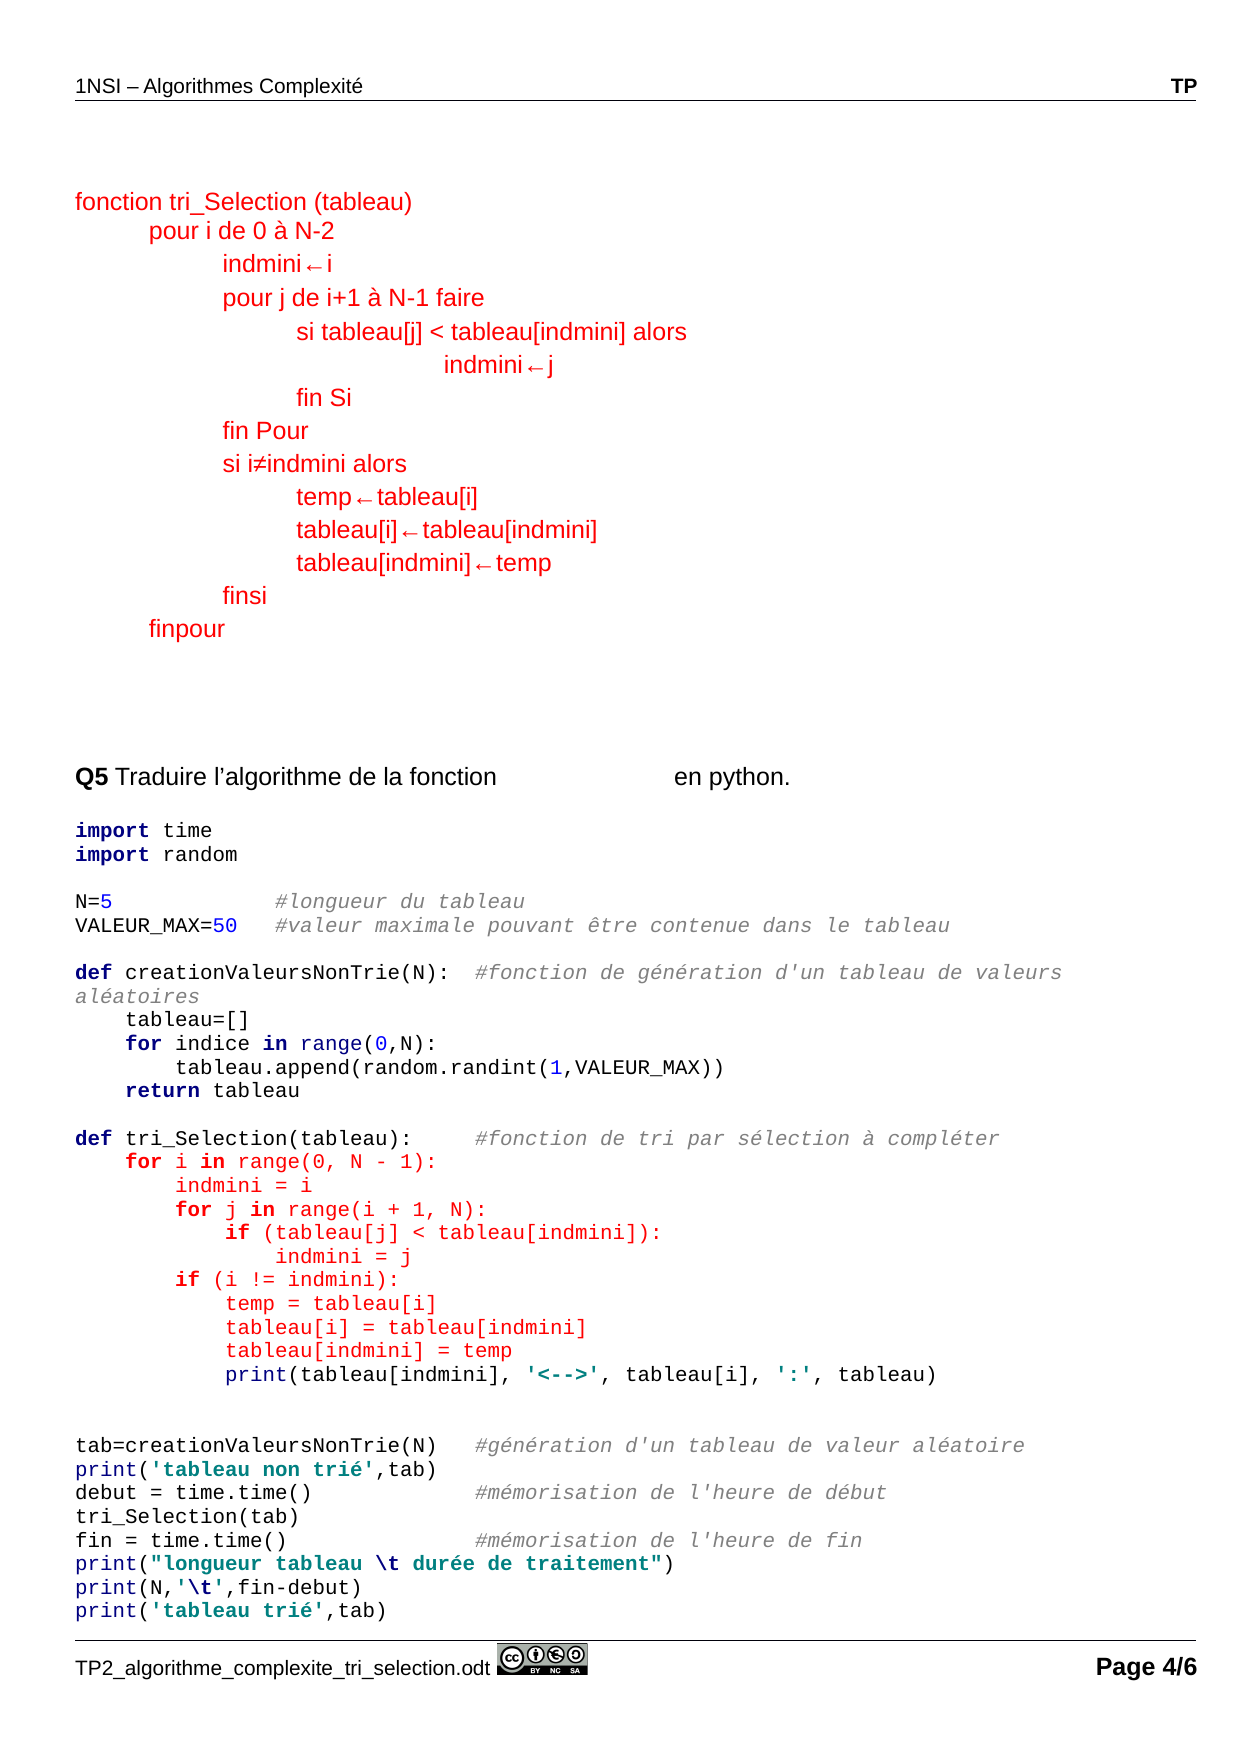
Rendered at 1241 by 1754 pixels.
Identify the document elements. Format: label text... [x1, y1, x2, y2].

text pour j de i+1 à N‐1 faire [75, 282, 1196, 312]
text finpour [75, 614, 1196, 642]
text finsi [75, 581, 1196, 609]
text import time import random N=5 #longueur du tableau VALEUR_MAX=50 #valeur maximale pouvant être contenue dans le tableau def creationValeursNonTrie(N): #fonction de génération d'un tableau de valeurs aléatoires tableau=[] for indice in range(0,N): tableau.append(random.randint(1,VALEUR_MAX)) return tableau def tri_Selection(tableau): #fonction de tri par sélection à compléter for i in range(0, N - 1): indmini = i for j in range(i + 1, N): if (tableau[j] < tableau[indmini]): indmini = j if (i != indmini): temp = tableau[i] tableau[i] = tableau[indmini] tableau[indmini] = temp print(tableau[indmini], '<-->', tableau[i], ':', tableau) tab=creationValeursNonTrie(N) #génération d'un tableau de valeur aléatoire print('tableau non trié',tab) debut = time.time() #mémorisation de l'heure de début tri_Selection(tab) fin = time.time() #mémorisation de l'heure de fin print("longueur tableau \t durée de traitement") print(N,'\t',fin-debut) print('tableau trié',tab) [75, 820, 1196, 1624]
text si i≠indmini alors [75, 449, 1196, 477]
text tableau[i]←tableau[indmini] [75, 515, 1196, 543]
text pour i de 0 à N-2 [75, 216, 1196, 244]
text Q5 Traduire l’algorithme de la fonction tri_Selection en python. [75, 762, 1196, 791]
text fin Pour [75, 416, 1196, 444]
text tableau[indmini]←temp [75, 548, 1196, 576]
text indmini←i [149, 249, 1196, 278]
text fonction tri_Selection (tableau) [75, 187, 1196, 216]
text fin Si [75, 383, 1196, 411]
picture [497, 1643, 588, 1675]
text indmini←j [75, 349, 1196, 378]
text temp←tableau[i] [75, 482, 1196, 510]
text si tableau[j] < tableau[indmini] alors [75, 317, 1196, 345]
text Q4 Réunir les 3 parties de l’algorithme. [75, 129, 1196, 158]
